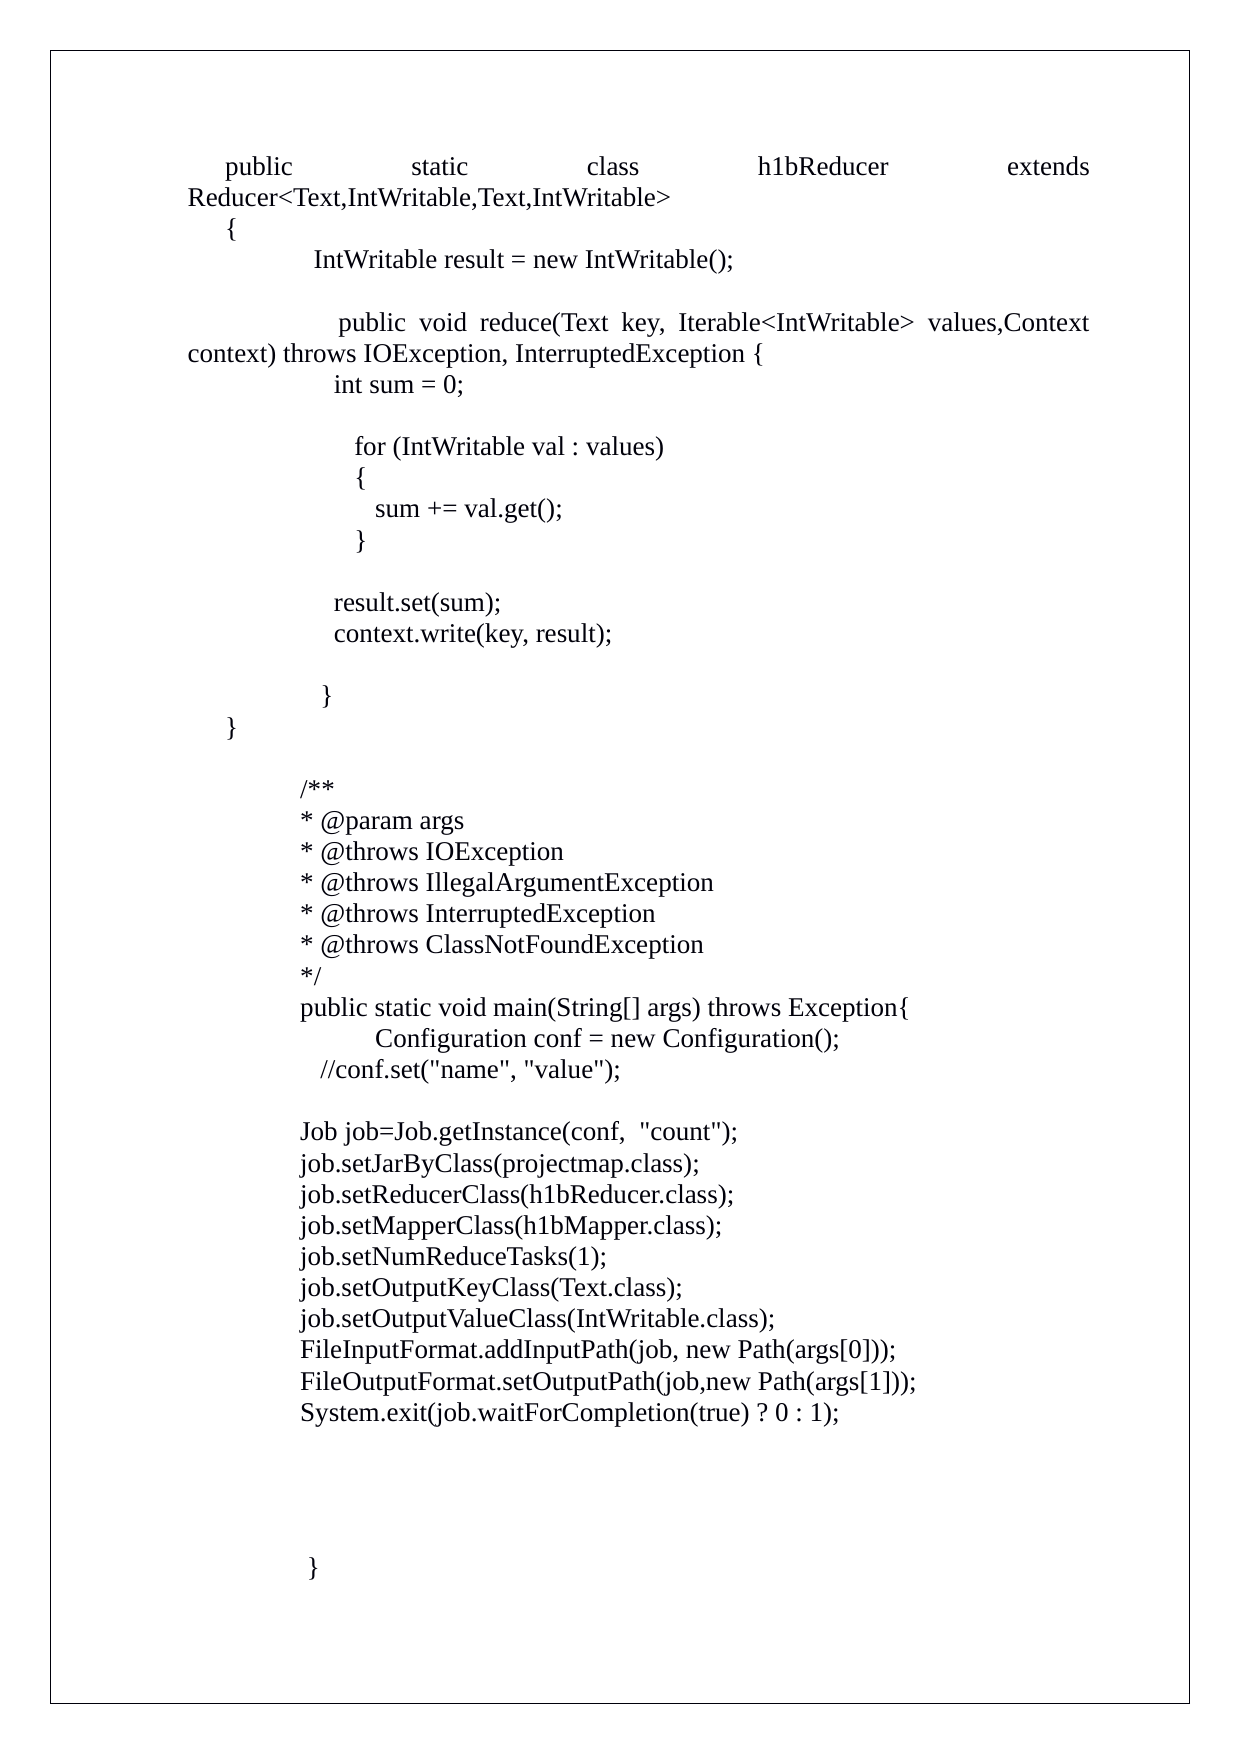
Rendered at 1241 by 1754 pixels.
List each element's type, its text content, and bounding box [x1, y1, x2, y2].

text job.setNumReduceTasks(1); [187, 1240, 1090, 1271]
text job.setMapperClass(h1bMapper.class); [187, 1209, 1090, 1240]
text Job job=Job.getInstance(conf, "count"); [187, 1116, 1090, 1147]
text public static class h1bReducer extends Reducer<Text,IntWritable,Text,IntWritable> [187, 150, 1090, 212]
text * @throws InterruptedException [187, 897, 1090, 929]
text context.write(key, result); [187, 617, 1090, 648]
text job.setOutputKeyClass(Text.class); [187, 1271, 1090, 1302]
text } [187, 1552, 1090, 1583]
text result.set(sum); [187, 586, 1090, 617]
text } [187, 524, 1090, 555]
text */ [187, 960, 1090, 991]
text for (IntWritable val : values) [187, 430, 1090, 461]
text System.exit(job.waitForCompletion(true) ? 0 : 1); [187, 1396, 1090, 1427]
text * @throws IOException [187, 835, 1090, 866]
text * @throws ClassNotFoundException [187, 929, 1090, 960]
text job.setReducerClass(h1bReducer.class); [187, 1178, 1090, 1209]
text int sum = 0; [187, 368, 1090, 399]
text //conf.set("name", "value"); [187, 1053, 1090, 1084]
text sum += val.get(); [187, 493, 1090, 524]
text } [187, 711, 1090, 742]
text { [187, 212, 1090, 243]
text { [187, 461, 1090, 493]
text public void reduce(Text key, Iterable<IntWritable> values,Context context) throws IOException, InterruptedException { [187, 306, 1090, 368]
text job.setJarByClass(projectmap.class); [187, 1147, 1090, 1178]
text FileInputFormat.addInputPath(job, new Path(args[0])); [187, 1333, 1090, 1365]
text IntWritable result = new IntWritable(); [187, 243, 1090, 274]
text job.setOutputValueClass(IntWritable.class); [187, 1302, 1090, 1333]
text * @param args [187, 804, 1090, 835]
text * @throws IllegalArgumentException [187, 866, 1090, 897]
text Configuration conf = new Configuration(); [187, 1022, 1090, 1053]
text /** [187, 773, 1090, 804]
text } [187, 679, 1090, 711]
text FileOutputFormat.setOutputPath(job,new Path(args[1])); [187, 1365, 1090, 1396]
text public static void main(String[] args) throws Exception{ [187, 991, 1090, 1022]
